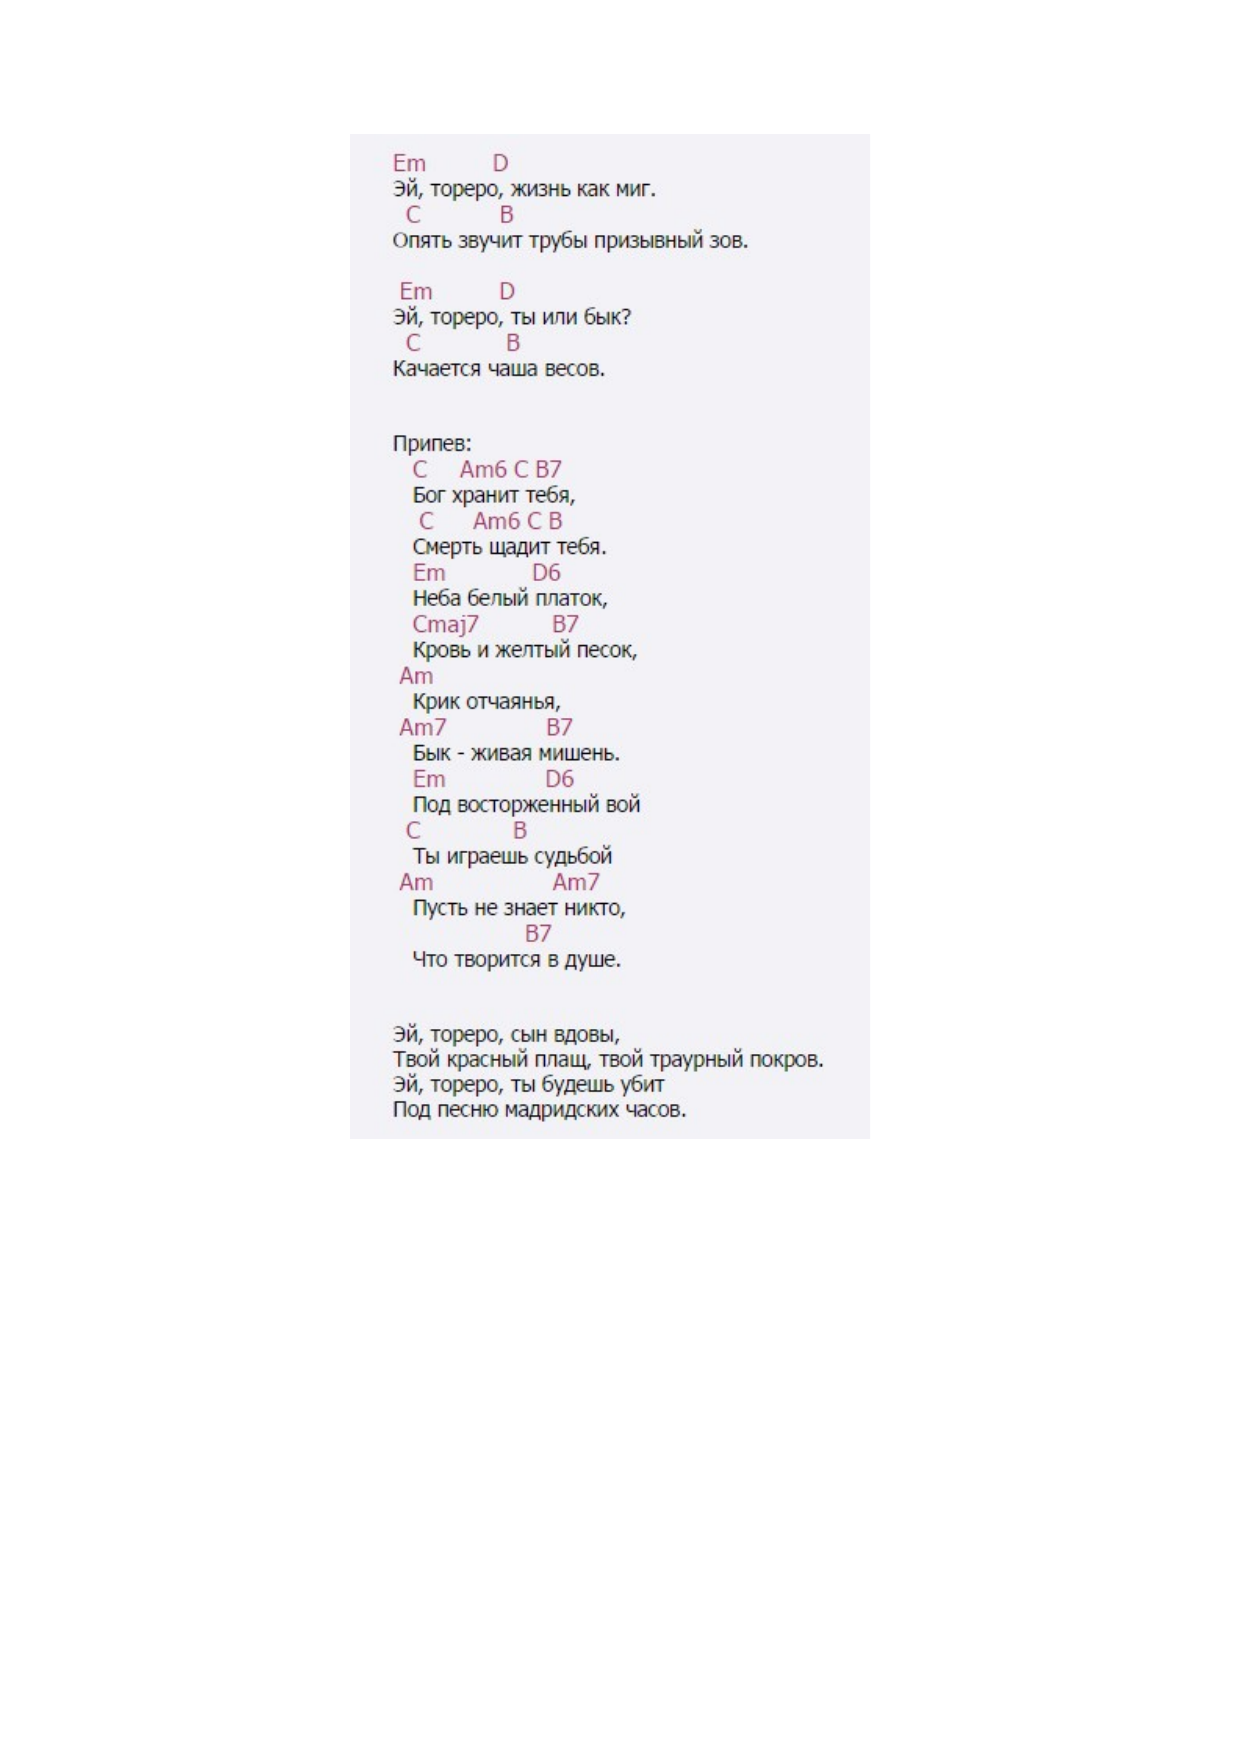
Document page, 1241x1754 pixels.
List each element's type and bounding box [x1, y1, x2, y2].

picture [350, 134, 871, 1139]
